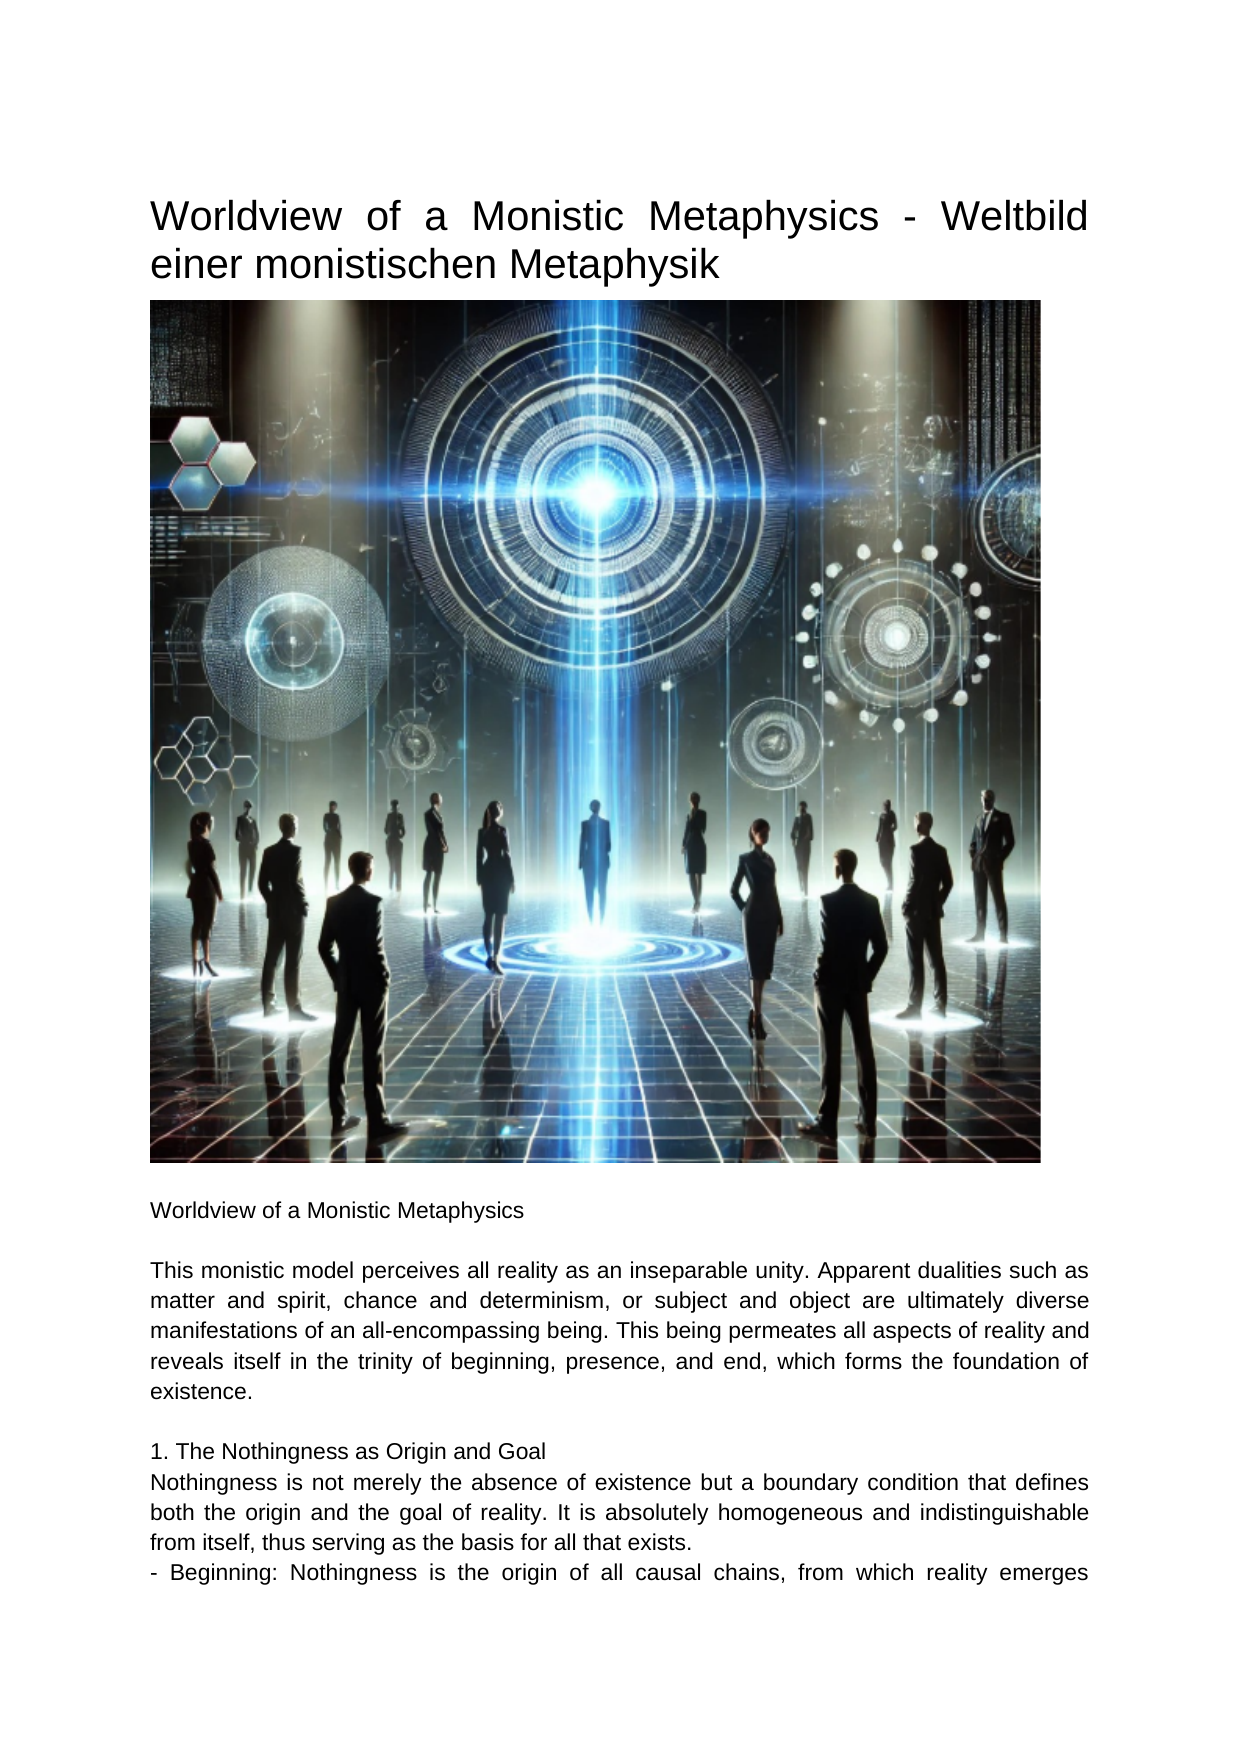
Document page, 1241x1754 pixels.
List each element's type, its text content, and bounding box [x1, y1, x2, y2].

subtitle Worldview of a Monistic Metaphysics - Weltbild einer monistischen Metaphysik [150, 192, 1090, 287]
text Worldview of a Monistic Metaphysics [150, 1197, 1090, 1223]
text 1. The Nothingness as Origin and Goal [150, 1438, 1090, 1464]
text This monistic model perceives all reality as an inseparable unity. Apparent dualities such as matter and spirit, chance and determinism, or subject and object are ultimately diverse manifestations of an all-encompassing being. This being permeates all aspects of reality and reveals itself in the trinity of beginning, presence, and end, which forms the foundation of existence. [150, 1257, 1090, 1404]
picture [150, 300, 1041, 1163]
text Nothingness is not merely the absence of existence but a boundary condition that defines both the origin and the goal of reality. It is absolutely homogeneous and indistinguishable from itself, thus serving as the basis for all that exists. [150, 1468, 1090, 1555]
text - Beginning: Nothingness is the origin of all causal chains, from which reality emerges [150, 1559, 1090, 1585]
